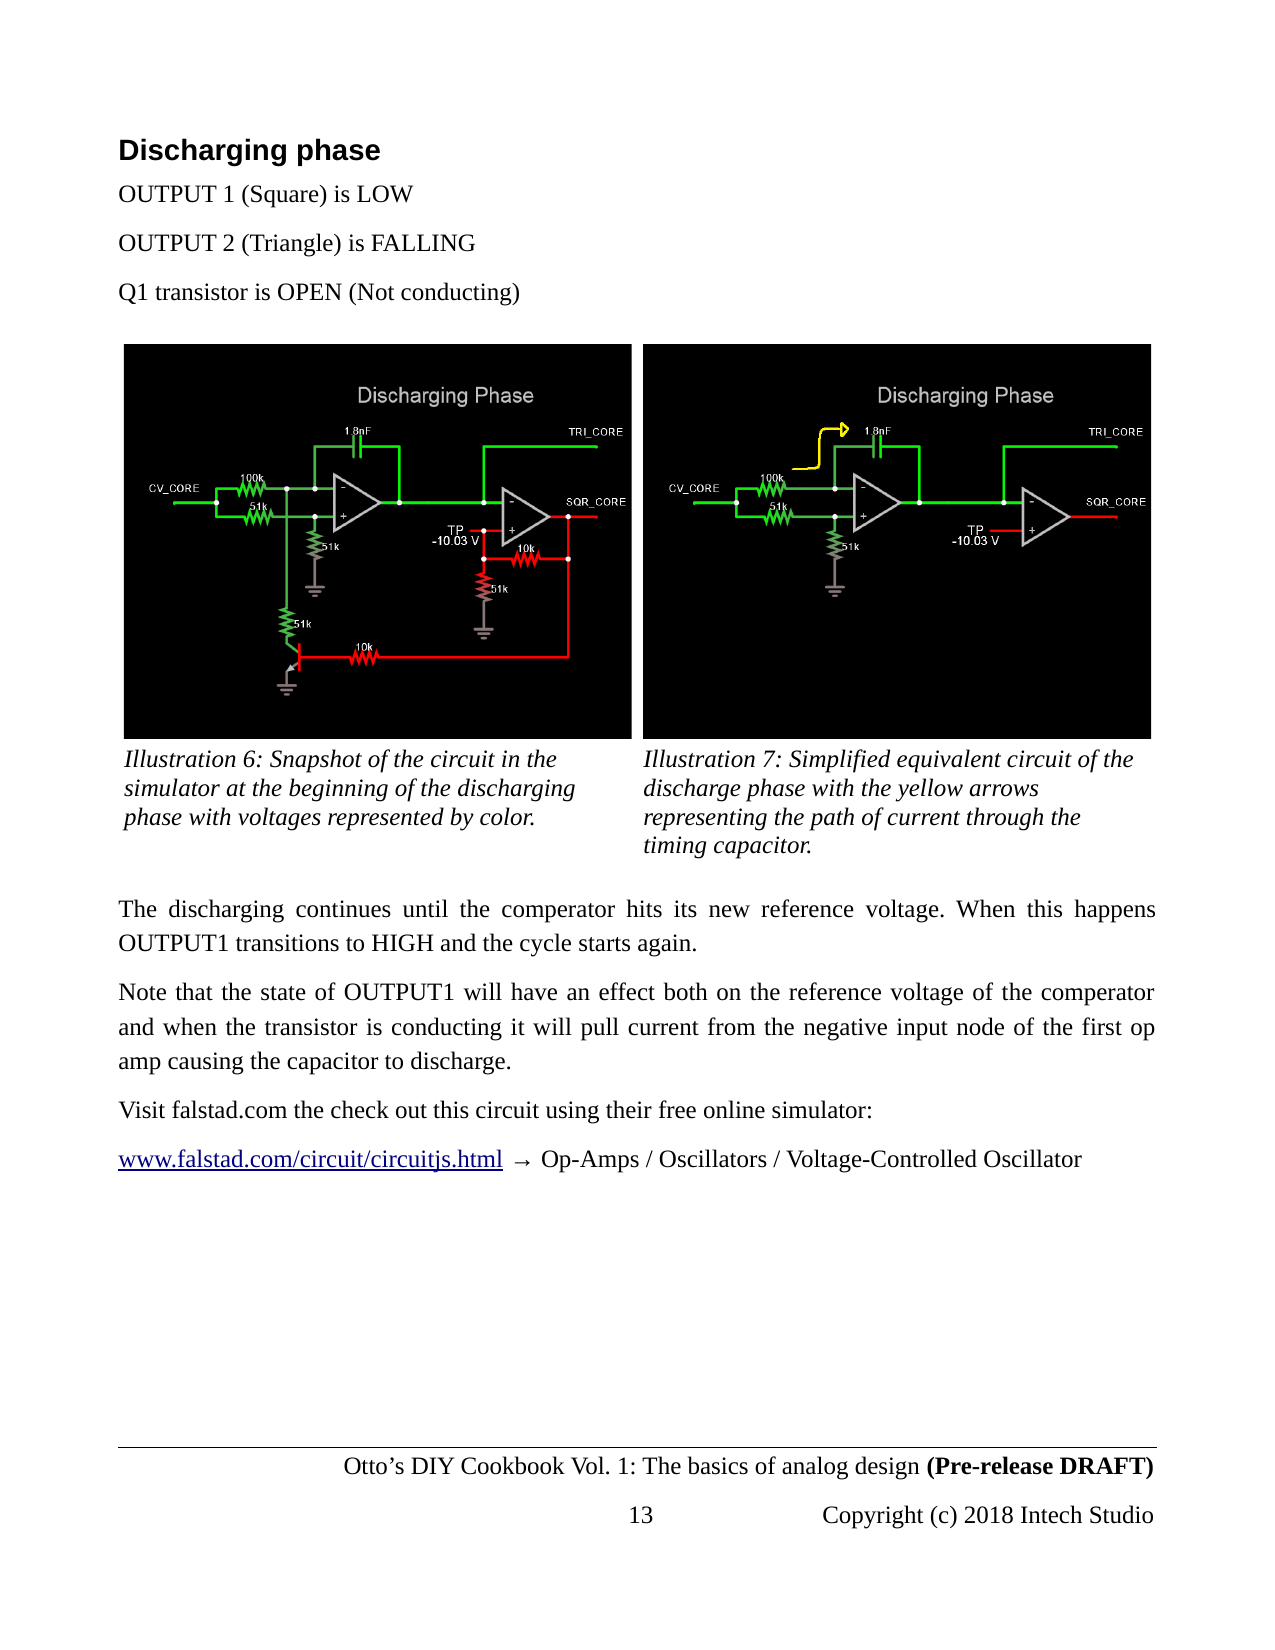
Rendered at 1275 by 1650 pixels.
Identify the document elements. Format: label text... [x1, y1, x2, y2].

text OUTPUT 1 (Square) is LOW [118, 179, 1157, 208]
picture [123, 344, 632, 739]
text Note that the state of OUTPUT1 will have an effect both on the reference voltage of the comperator and when the transistor is conducting it will pull current from the negative input node of the first op amp causing the capacitor to discharge. [118, 977, 1157, 1075]
table_header [638, 326, 1157, 894]
text Visit falstad.com the check out this circuit using their free online simulator: [118, 1095, 1157, 1124]
text The discharging continues until the comperator hits its new reference voltage. When this happens OUTPUT1 transitions to HIGH and the cycle starts again. [118, 894, 1157, 957]
table_header [118, 326, 637, 894]
picture [643, 344, 1152, 739]
text Q1 transistor is OPEN (Not conducting) [118, 277, 1157, 306]
text OUTPUT 2 (Triangle) is FALLING [118, 228, 1157, 257]
text www.falstad.com/circuit/circuitjs.html → Op-Amps / Oscillators / Voltage-Controlled Oscillator [118, 1144, 1157, 1173]
subtitle Discharging phase [118, 133, 1157, 166]
